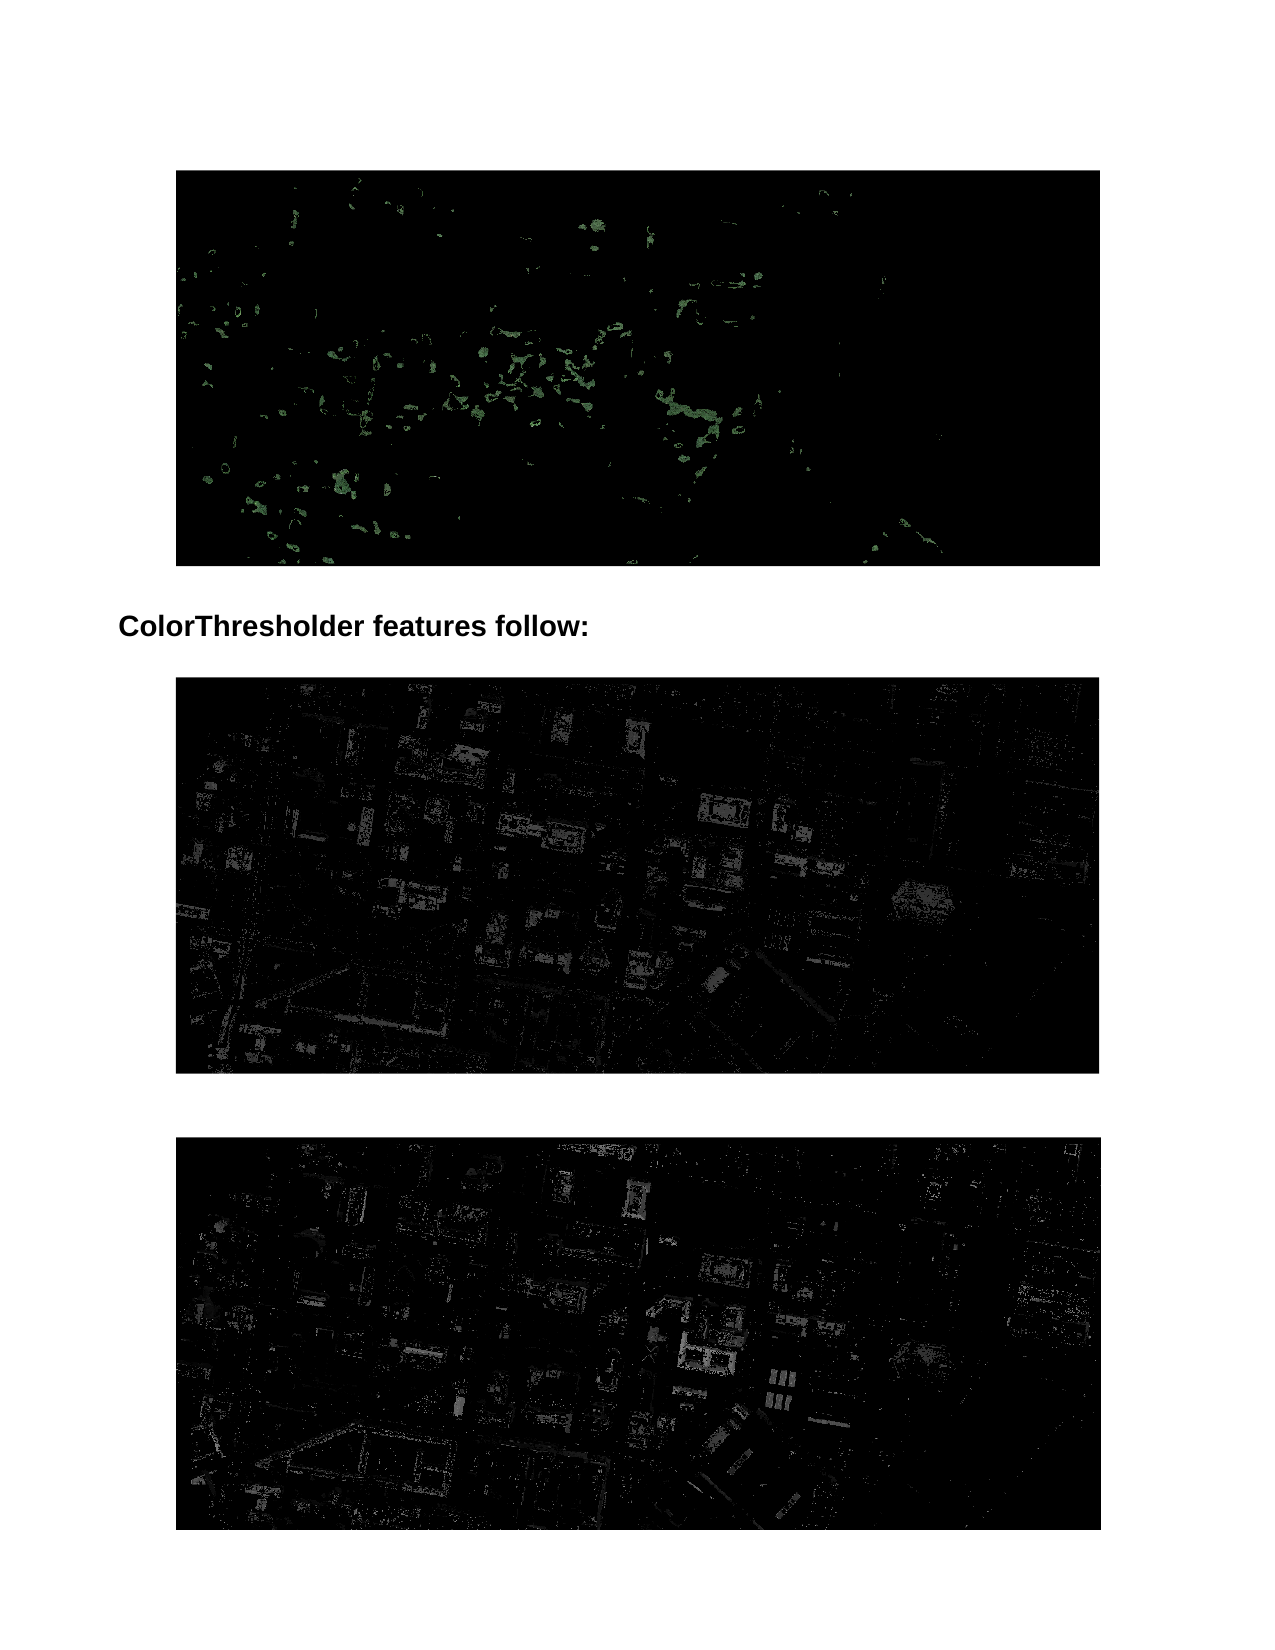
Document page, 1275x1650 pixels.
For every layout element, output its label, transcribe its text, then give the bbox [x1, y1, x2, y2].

picture [173, 1135, 1102, 1530]
picture [174, 167, 1101, 567]
picture [175, 676, 1100, 1076]
subtitle ColorThresholder features follow: [118, 609, 1157, 642]
